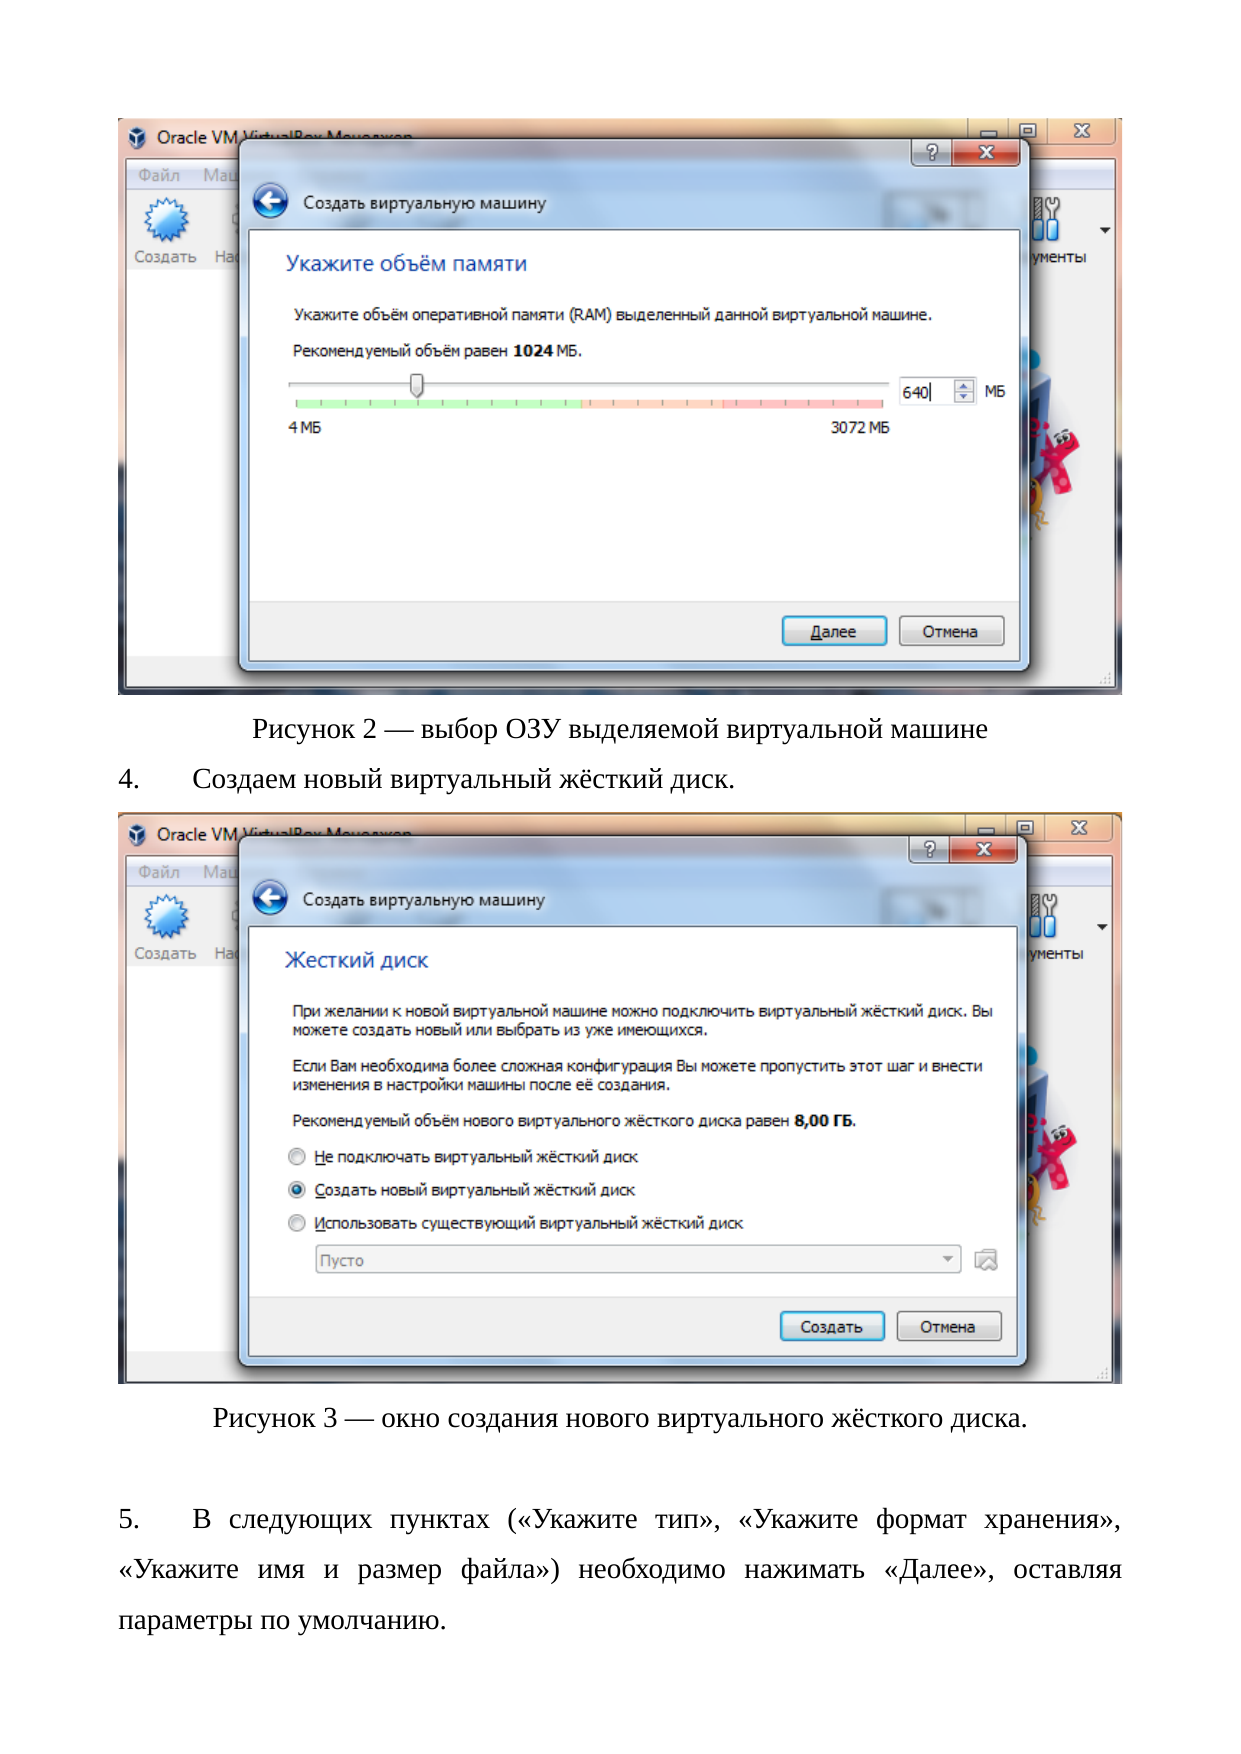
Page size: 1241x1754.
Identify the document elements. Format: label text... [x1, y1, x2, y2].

list 5. В следующих пунктах («Укажите тип», «Укажите формат хранения», «Укажите имя и размер файла») необходимо нажимать «Далее», оставляя параметры по умолчанию. [118, 1501, 1122, 1635]
text Рисунок 2 — выбор ОЗУ выделяемой виртуальной машине [118, 695, 1122, 745]
text 4. Создаем новый виртуальный жёсткий диск. [118, 762, 1122, 795]
text Рисунок 3 — окно создания нового виртуального жёсткого диска. [118, 1384, 1122, 1434]
